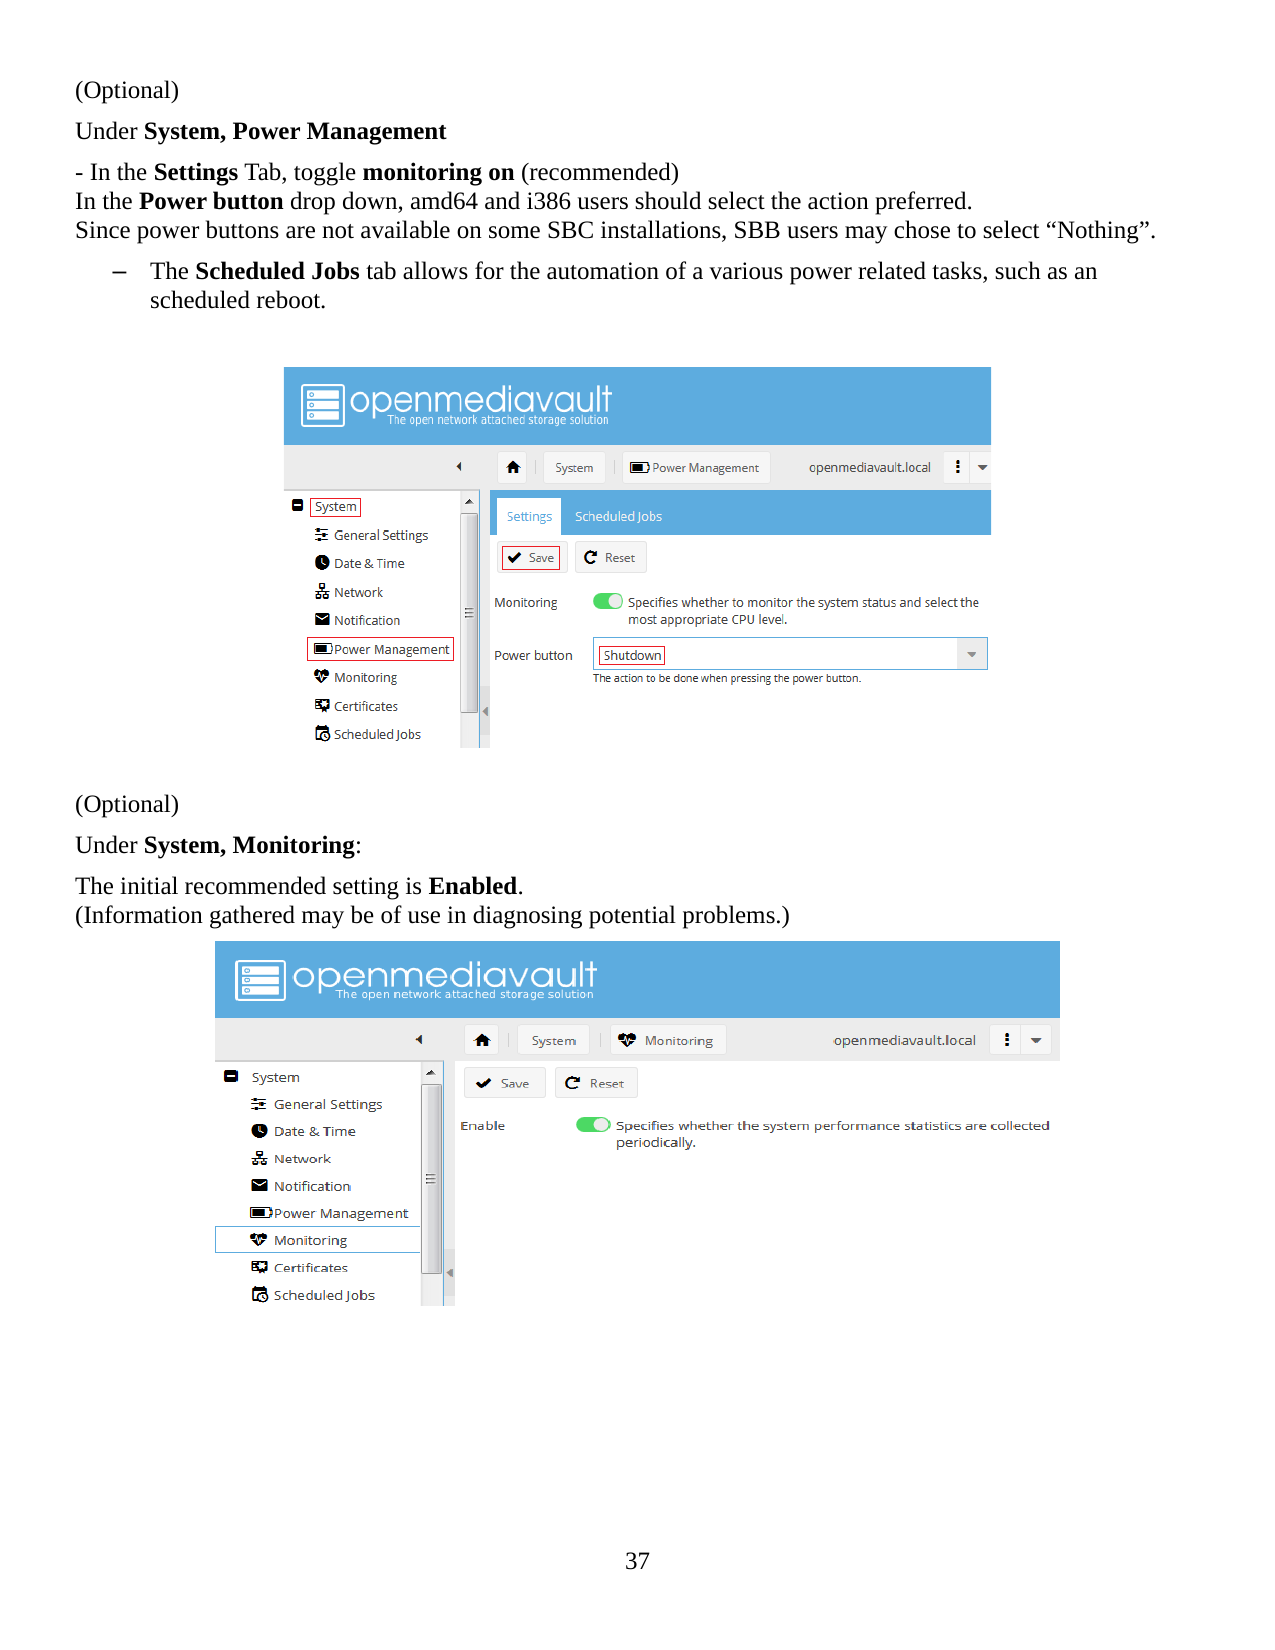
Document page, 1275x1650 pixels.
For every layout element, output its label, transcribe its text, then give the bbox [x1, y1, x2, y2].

text The initial recommended setting is Enabled. (Information gathered may be of use in diagnosing potential problems.) [75, 871, 1200, 929]
text Under System, Power Management [75, 116, 1200, 145]
text - In the Settings Tab, toggle monitoring on (recommended) In the Power button drop down, amd64 and i386 users should select the action preferred. Since power buttons are not available on some SBC installations, SBB users may chose to select “Nothing”. [75, 157, 1200, 244]
list The Scheduled Jobs tab allows for the automation of a various power related tasks, such as an scheduled reboot. [112, 256, 1200, 314]
text Under System, Monitoring: [75, 830, 1200, 859]
text (Optional) [75, 75, 1200, 104]
text (Optional) [75, 789, 1200, 817]
